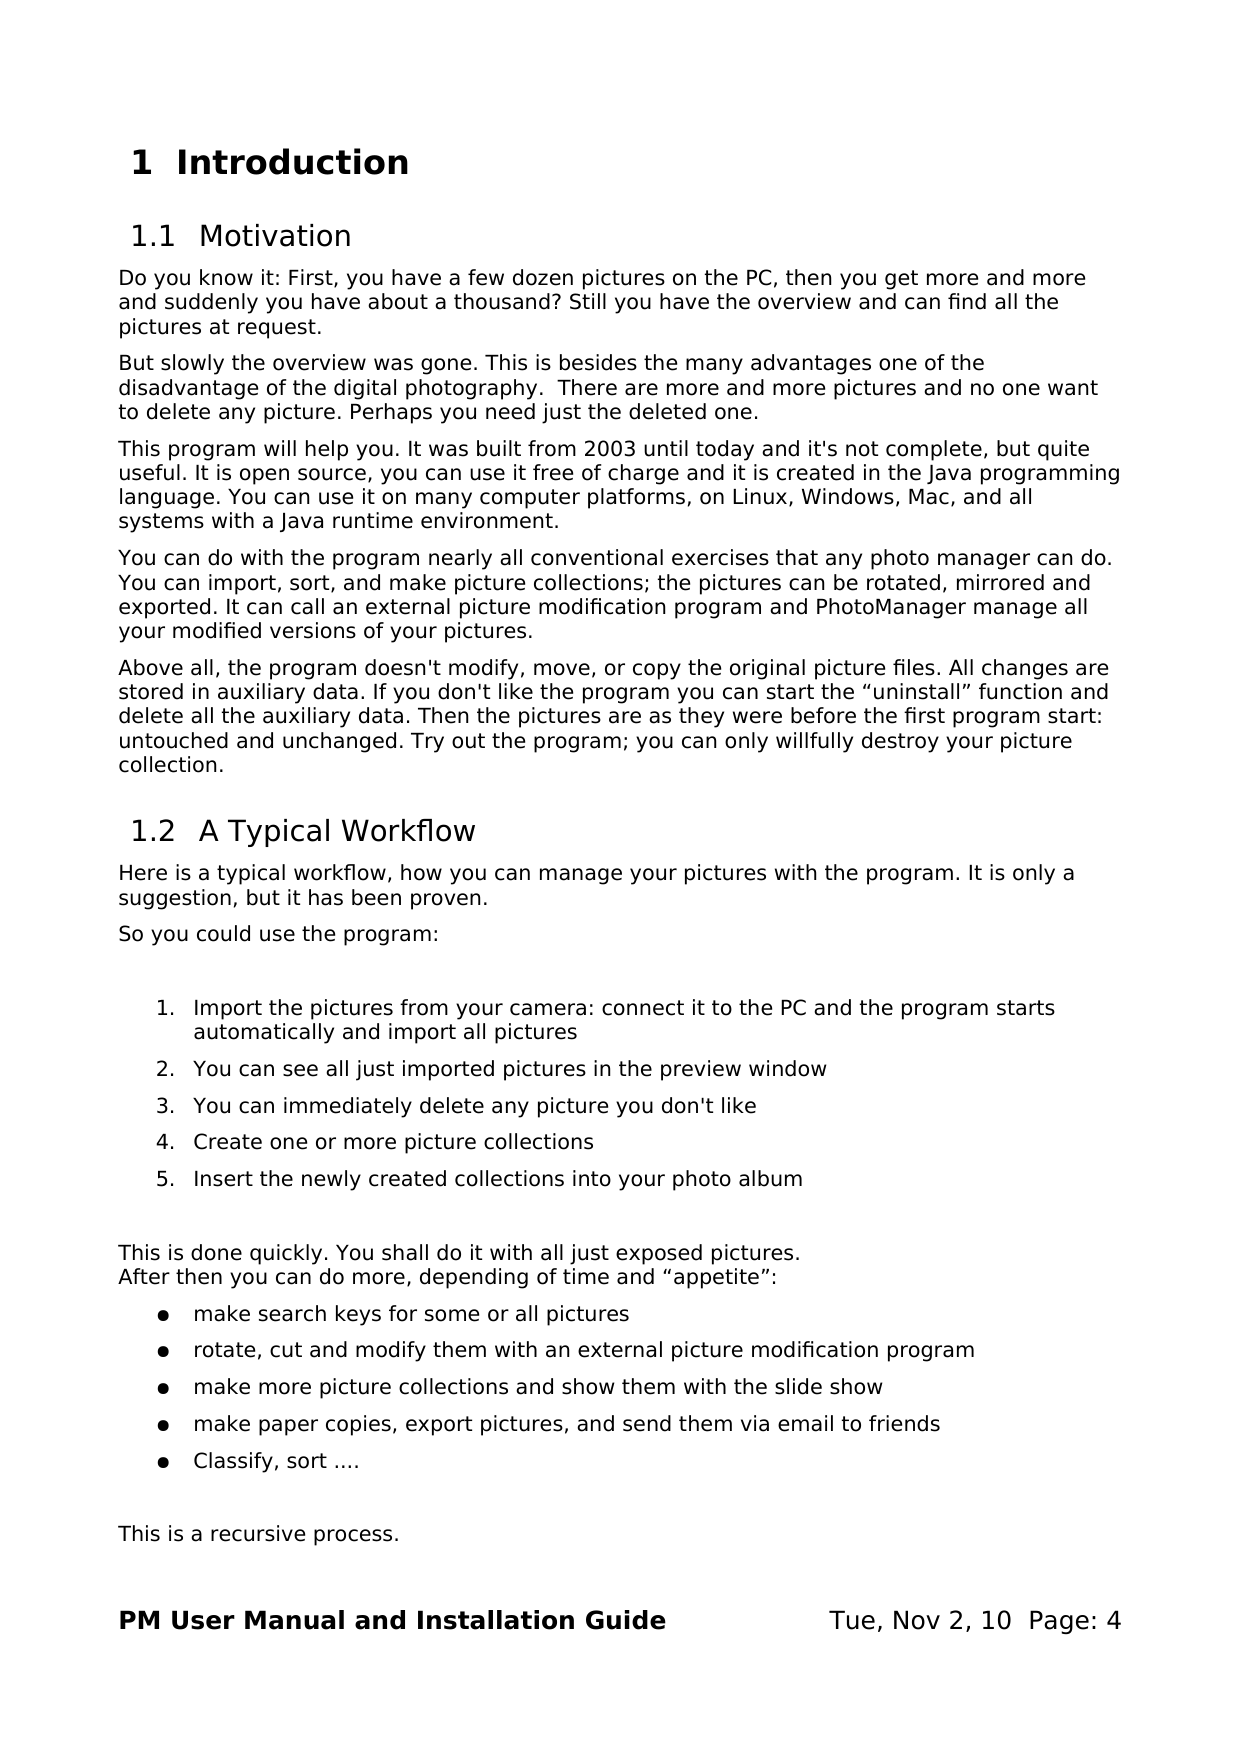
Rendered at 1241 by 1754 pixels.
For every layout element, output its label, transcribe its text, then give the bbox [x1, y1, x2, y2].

text This program will help you. It was built from 2003 until today and it's not complete, but quite useful. It is open source, you can use it free of charge and it is created in the Java programming language. You can use it on many computer platforms, on Linux, Windows, Mac, and all systems with a Java runtime environment. [118, 437, 1122, 534]
text This is a recursive process. [118, 1522, 1122, 1547]
list Create one or more picture collections [156, 1130, 1122, 1155]
list Classify, sort .... [156, 1449, 1122, 1473]
subtitle Introduction [130, 143, 1122, 182]
list rotate, cut and modify them with an external picture modification program [156, 1338, 1122, 1363]
list You can immediately delete any picture you don't like [156, 1094, 1122, 1118]
list make search keys for some or all pictures [156, 1302, 1122, 1326]
text Here is a typical workflow, how you can manage your pictures with the program. It is only a suggestion, but it has been proven. [118, 861, 1122, 910]
text But slowly the overview was gone. This is besides the many advantages one of the disadvantage of the digital photography. There are more and more pictures and no one want to delete any picture. Perhaps you need just the deleted one. [118, 351, 1122, 424]
text So you could use the program: [118, 922, 1122, 947]
list make more picture collections and show them with the slide show [156, 1375, 1122, 1399]
subtitle Motivation [130, 220, 1122, 254]
text You can do with the program nearly all conventional exercises that any photo manager can do. You can import, sort, and make picture collections; the pictures can be rotated, mirrored and exported. It can call an external picture modification program and PhotoManager manage all your modified versions of your pictures. [118, 546, 1122, 643]
list Insert the newly created collections into your photo album [156, 1167, 1122, 1191]
text This is done quickly. You shall do it with all just exposed pictures. After then you can do more, depending of time and “appetite”: [118, 1241, 1122, 1289]
list You can see all just imported pictures in the preview window [156, 1057, 1122, 1081]
text Do you know it: First, you have a few dozen pictures on the PC, then you get more and more and suddenly you have about a thousand? Still you have the overview and can find all the pictures at request. [118, 266, 1122, 339]
subtitle A Typical Workflow [130, 815, 1122, 849]
list Import the pictures from your camera: connect it to the PC and the program starts automatically and import all pictures [156, 996, 1122, 1044]
list make paper copies, export pictures, and send them via email to friends [156, 1412, 1122, 1436]
text Above all, the program doesn't modify, move, or copy the original picture files. All changes are stored in auxiliary data. If you don't like the program you can start the “uninstall” function and delete all the auxiliary data. Then the pictures are as they were before the first program start: untouched and unchanged. Try out the program; you can only willfully destroy your picture collection. [118, 656, 1122, 777]
